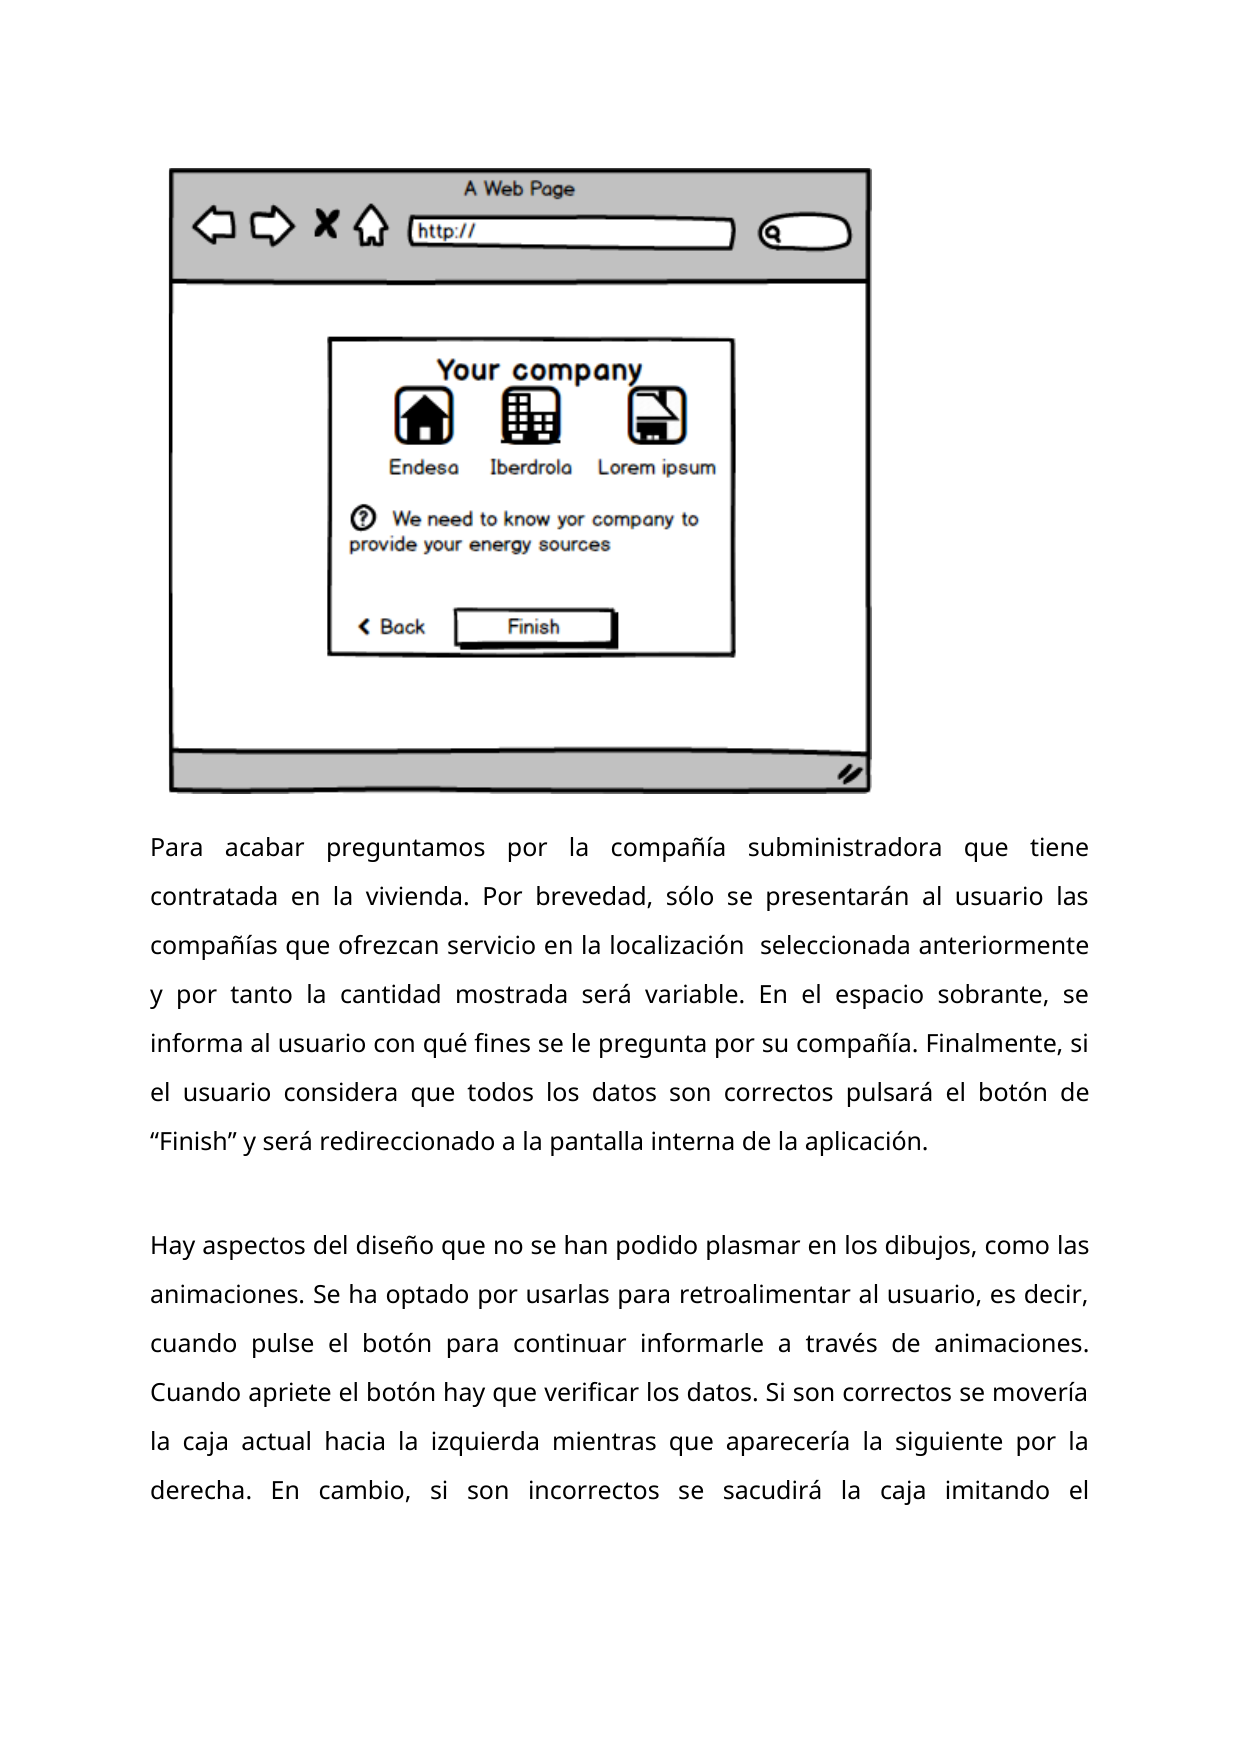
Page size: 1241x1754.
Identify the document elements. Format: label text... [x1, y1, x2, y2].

text Hay aspectos del diseño que no se han podido plasmar en los dibujos, como las animaciones. Se ha optado por usarlas para retroalimentar al usuario, es decir, cuando pulse el botón para continuar informarle a través de animaciones. Cuando apriete el botón hay que verificar los datos. Si son correctos se movería la caja actual hacia la izquierda mientras que aparecería la siguiente por la derecha. En cambio, si son incorrectos se sacudirá la caja imitando el [150, 1228, 1091, 1507]
picture [168, 168, 872, 794]
text Para acabar preguntamos por la compañía subministradora que tiene contratada en la vivienda. Por brevedad, sólo se presentarán al usuario las compañías que ofrezcan servicio en la localización seleccionada anteriormente y por tanto la cantidad mostrada será variable. En el espacio sobrante, se informa al usuario con qué fines se le pregunta por su compañía. Finalmente, si el usuario considera que todos los datos son correctos pulsará el botón de “Finish” y será redireccionado a la pantalla interna de la aplicación. [150, 830, 1091, 1158]
